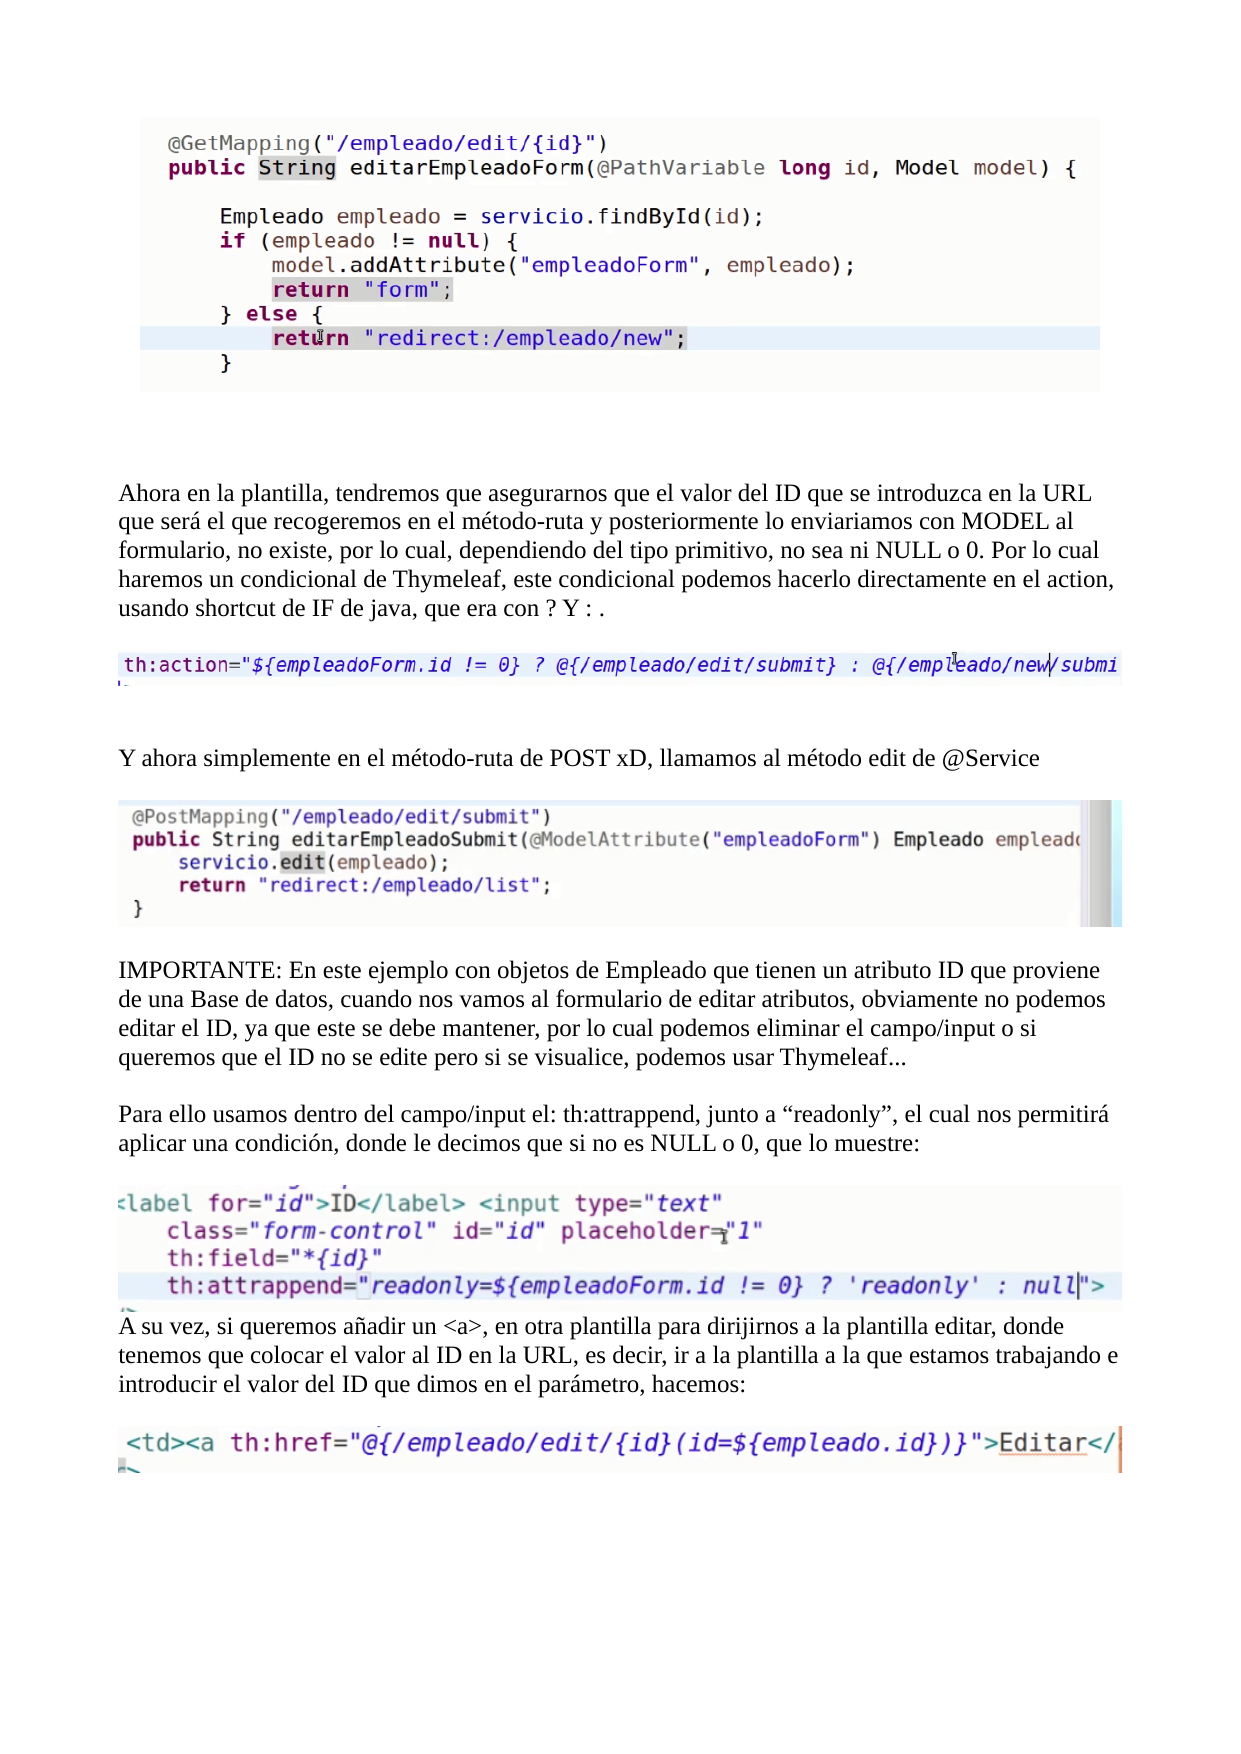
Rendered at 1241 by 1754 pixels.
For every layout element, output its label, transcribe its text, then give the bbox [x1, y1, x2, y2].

picture [118, 1426, 1123, 1473]
text IMPORTANTE: En este ejemplo con objetos de Empleado que tienen un atributo ID que proviene de una Base de datos, cuando nos vamos al formulario de editar atributos, obviamente no podemos editar el ID, ya que este se debe mantener, por lo cual podemos eliminar el campo/input o si queremos que el ID no se edite pero si se visualice, podemos usar Thymeleaf... [118, 955, 1122, 1070]
text Ahora en la plantilla, tendremos que asegurarnos que el valor del ID que se introduzca en la URL que será el que recogeremos en el método-ruta y posteriormente lo enviariamos con MODEL al formulario, no existe, por lo cual, dependiendo del tipo primitivo, no sea ni NULL o 0. Por lo cual haremos un condicional de Thymeleaf, este condicional podemos hacerlo directamente en el action, usando shortcut de IF de java, que era con ? Y : . [118, 478, 1122, 621]
picture [118, 1185, 1123, 1312]
picture [140, 118, 1101, 392]
text Y ahora simplemente en el método-ruta de POST xD, llamamos al método edit de @Service [118, 743, 1122, 771]
text Para ello usamos dentro del campo/input el: th:attrappend, junto a “readonly”, el cual nos permitirá aplicar una condición, donde le decimos que si no es NULL o 0, que lo muestre: [118, 1099, 1122, 1157]
picture [118, 650, 1123, 686]
picture [118, 800, 1123, 927]
text A su vez, si queremos añadir un <a>, en otra plantilla para dirijirnos a la plantilla editar, donde tenemos que colocar el valor al ID en la URL, es decir, ir a la plantilla a la que estamos trabajando e introducir el valor del ID que dimos en el parámetro, hacemos: [118, 1312, 1122, 1397]
